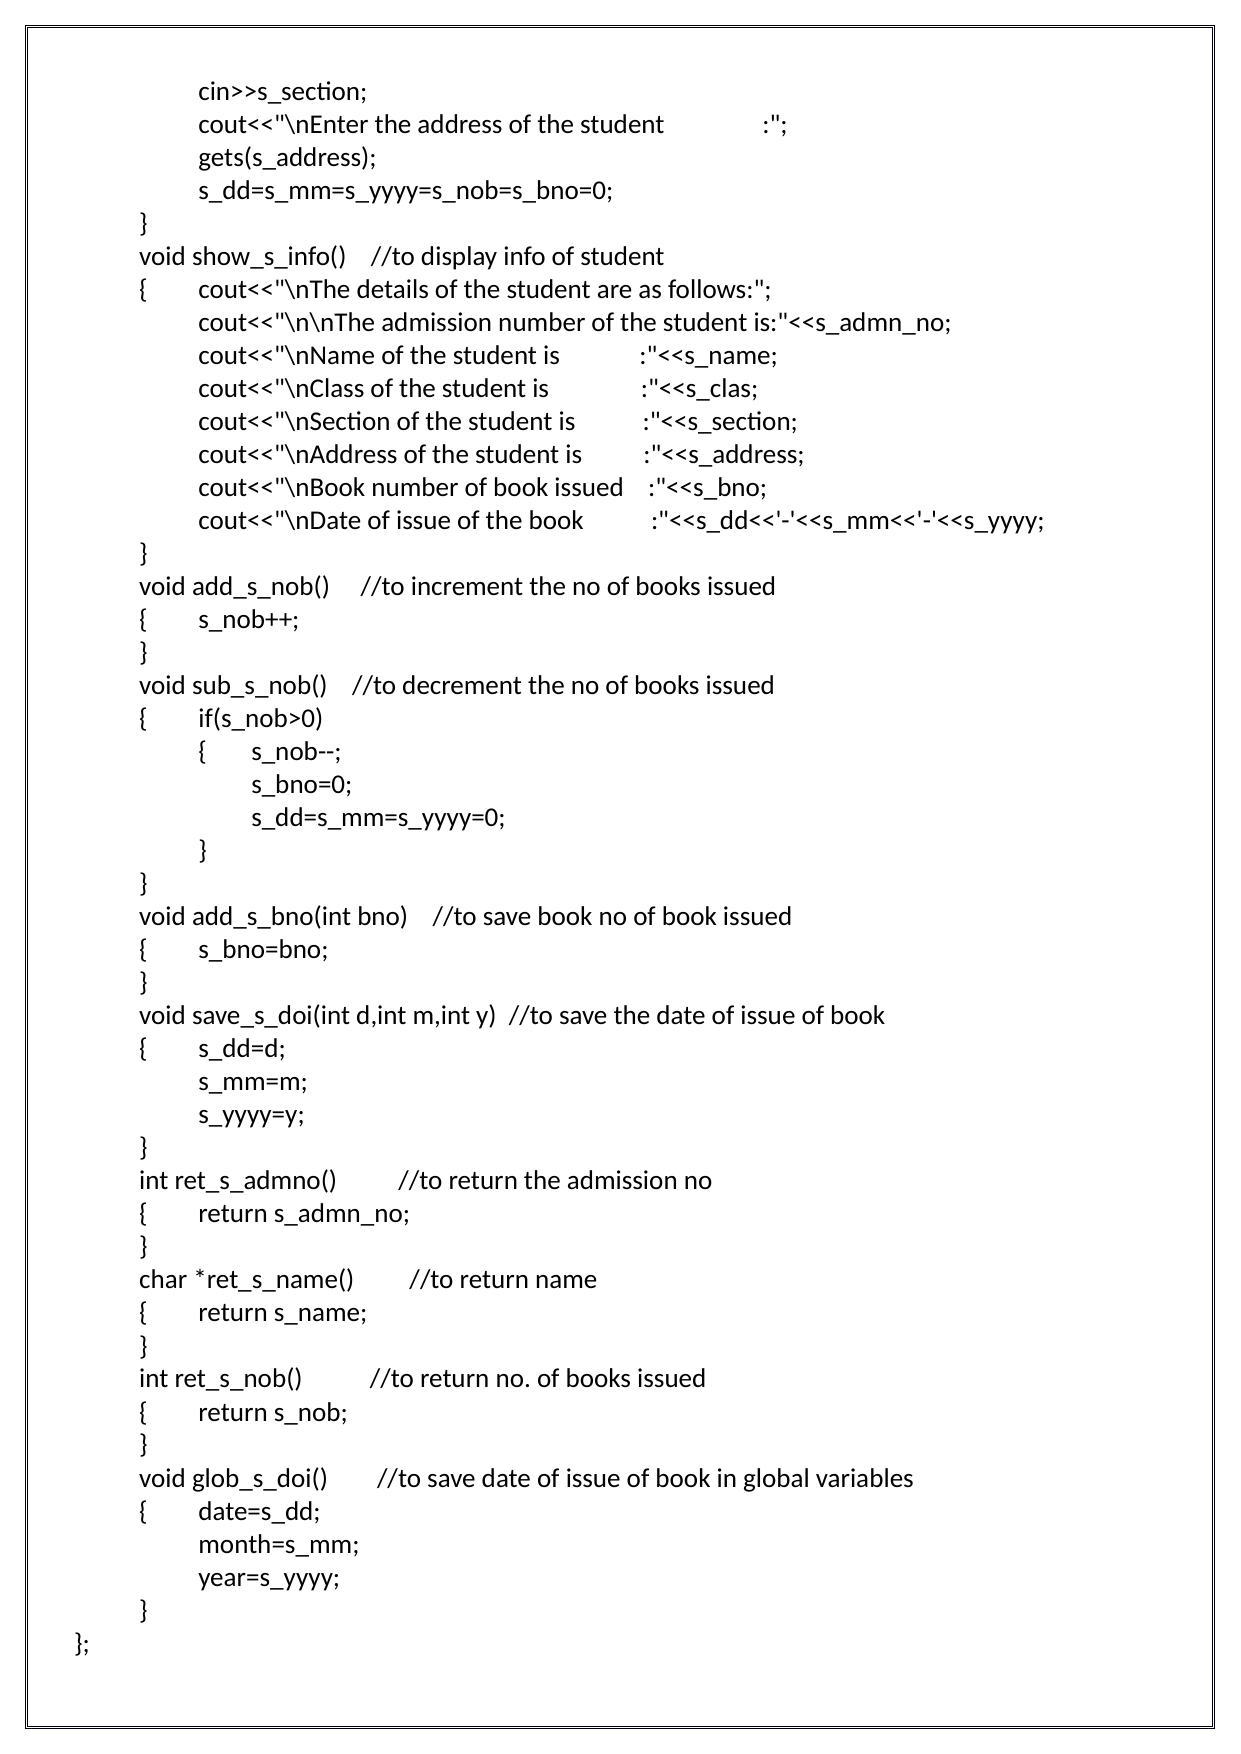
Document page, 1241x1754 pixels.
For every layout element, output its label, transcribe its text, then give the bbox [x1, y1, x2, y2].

text cout<<"\nAddress of the student is :"<<s_address; [74, 437, 1181, 470]
text { date=s_dd; [74, 1494, 1181, 1527]
text cout<<"\nSection of the student is :"<<s_section; [74, 404, 1181, 437]
text { s_bno=bno; [74, 932, 1181, 965]
text { return s_nob; [74, 1395, 1181, 1428]
text int ret_s_nob() //to return no. of books issued [74, 1362, 1181, 1395]
text } [74, 866, 1181, 899]
text year=s_yyyy; [74, 1560, 1181, 1593]
text cout<<"\nClass of the student is :"<<s_clas; [74, 371, 1181, 404]
text } [74, 833, 1181, 866]
text void glob_s_doi() //to save date of issue of book in global variables [74, 1461, 1181, 1494]
text } [74, 1229, 1181, 1263]
text }; [74, 1626, 1181, 1659]
text void save_s_doi(int d,int m,int y) //to save the date of issue of book [74, 998, 1181, 1031]
text } [74, 1329, 1181, 1362]
text s_dd=s_mm=s_yyyy=s_nob=s_bno=0; [74, 173, 1181, 206]
text cout<<"\nEnter the address of the student :"; [74, 107, 1181, 140]
text void add_s_nob() //to increment the no of books issued [74, 569, 1181, 602]
text } [74, 1428, 1181, 1461]
text s_bno=0; [74, 767, 1181, 800]
text } [74, 1131, 1181, 1163]
text cout<<"\nDate of issue of the book :"<<s_dd<<'-'<<s_mm<<'-'<<s_yyyy; [74, 503, 1181, 536]
text cout<<"\nBook number of book issued :"<<s_bno; [74, 470, 1181, 503]
text { s_dd=d; [74, 1031, 1181, 1064]
text } [74, 536, 1181, 569]
text } [74, 965, 1181, 998]
text s_yyyy=y; [74, 1097, 1181, 1131]
text cout<<"\nName of the student is :"<<s_name; [74, 338, 1181, 371]
text cout<<"\n\nThe admission number of the student is:"<<s_admn_no; [74, 305, 1181, 338]
text { cout<<"\nThe details of the student are as follows:"; [74, 272, 1181, 305]
text char *ret_s_name() //to return name [74, 1263, 1181, 1296]
text s_mm=m; [74, 1064, 1181, 1097]
text { s_nob--; [74, 734, 1181, 767]
text void sub_s_nob() //to decrement the no of books issued [74, 668, 1181, 701]
text } [74, 206, 1181, 239]
text { if(s_nob>0) [74, 701, 1181, 734]
text } [74, 635, 1181, 668]
text int ret_s_admno() //to return the admission no [74, 1163, 1181, 1197]
text { return s_admn_no; [74, 1197, 1181, 1229]
text } [74, 1593, 1181, 1626]
text gets(s_address); [74, 140, 1181, 173]
text void show_s_info() //to display info of student [74, 239, 1181, 272]
text { return s_name; [74, 1296, 1181, 1329]
text month=s_mm; [74, 1527, 1181, 1560]
text { s_nob++; [74, 602, 1181, 635]
text cin>>s_section; [74, 74, 1181, 107]
text s_dd=s_mm=s_yyyy=0; [74, 800, 1181, 833]
text void add_s_bno(int bno) //to save book no of book issued [74, 899, 1181, 932]
